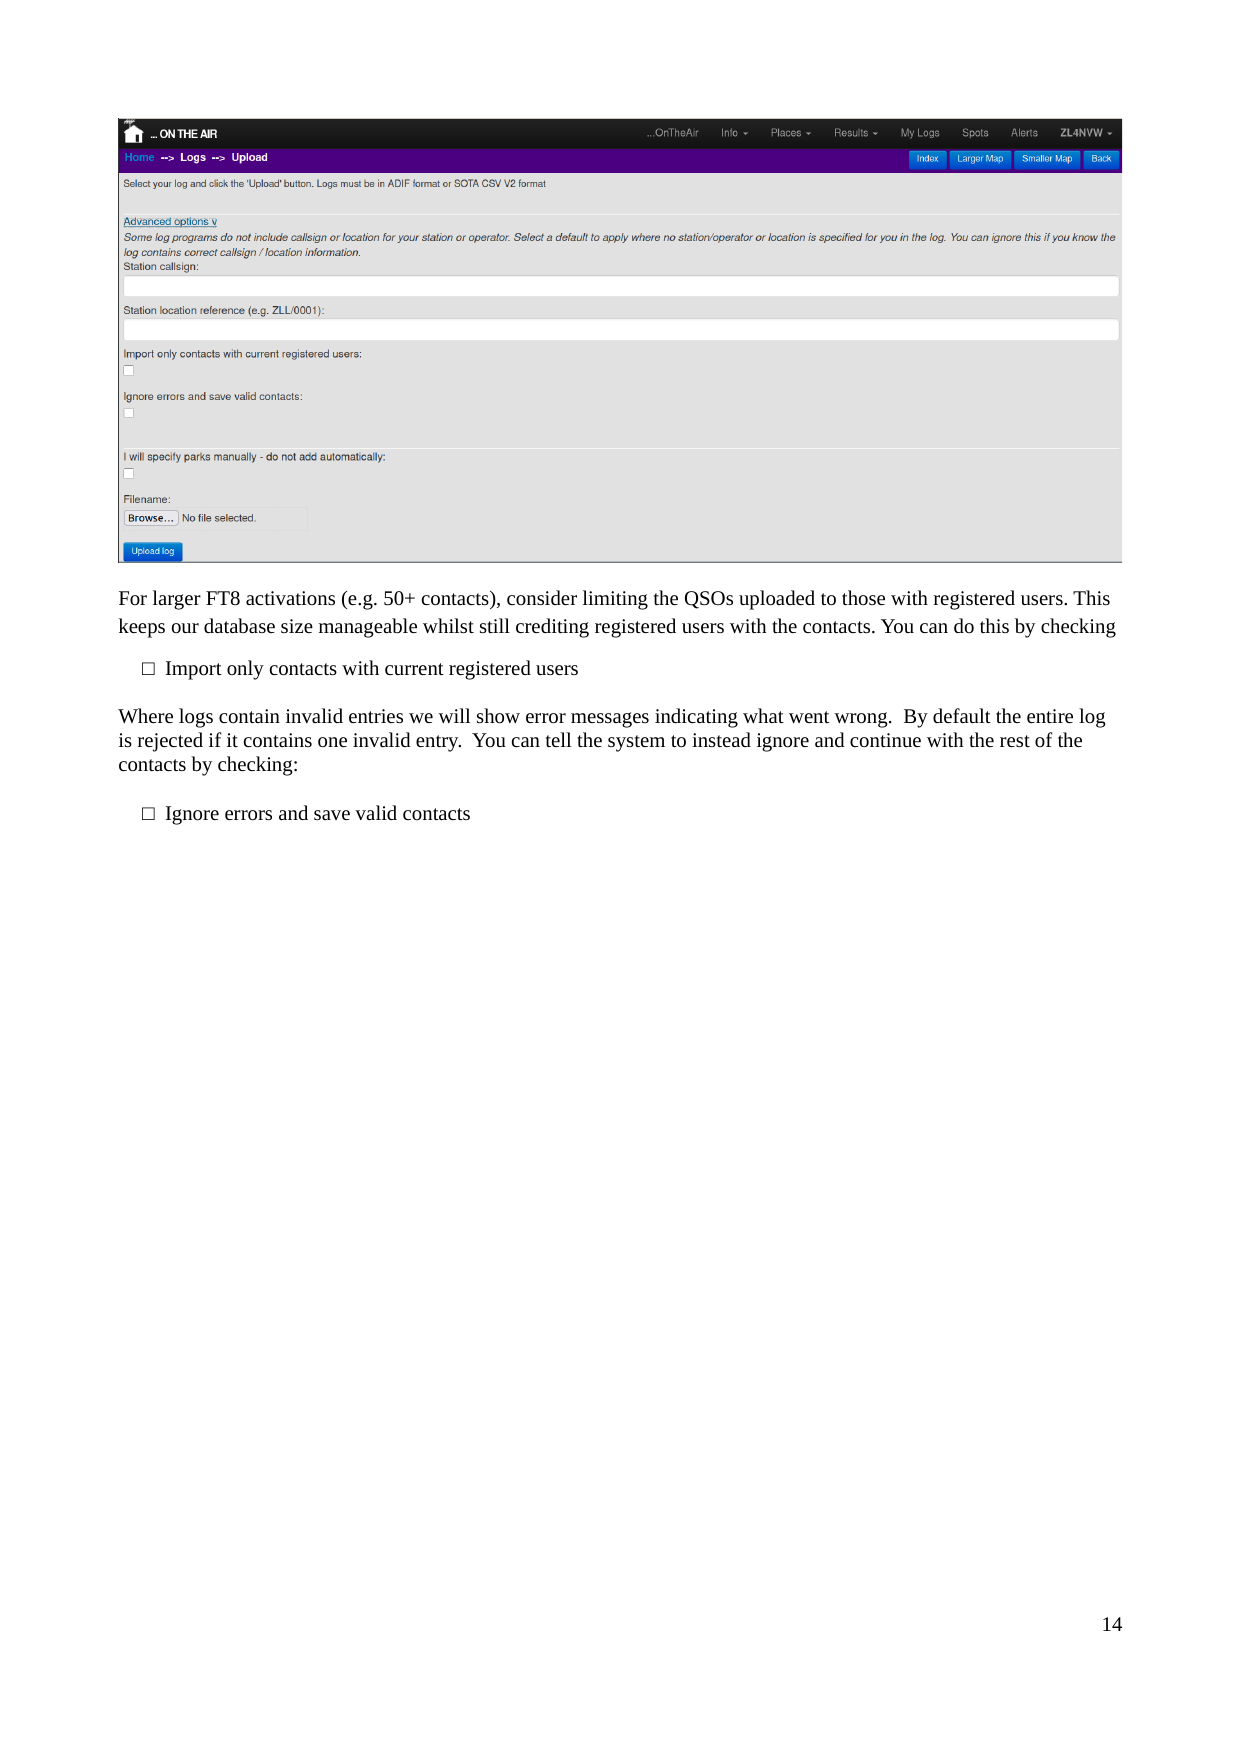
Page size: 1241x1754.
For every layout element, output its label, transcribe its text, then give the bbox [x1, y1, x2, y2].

picture [118, 118, 1123, 563]
text For larger FT8 activations (e.g. 50+ contacts), consider limiting the QSOs uploaded to those with registered users. This keeps our database size manageable whilst still crediting registered users with the contacts. You can do this by checking [118, 586, 1122, 638]
text Where logs contain invalid entries we will show error messages indicating what went wrong. By default the entire log is rejected if it contains one invalid entry. You can tell the system to instead ignore and continue with the rest of the contacts by checking: [118, 704, 1122, 776]
text □ Ignore errors and save valid contacts [142, 800, 1122, 824]
text □ Import only contacts with current registered users [142, 656, 1122, 680]
